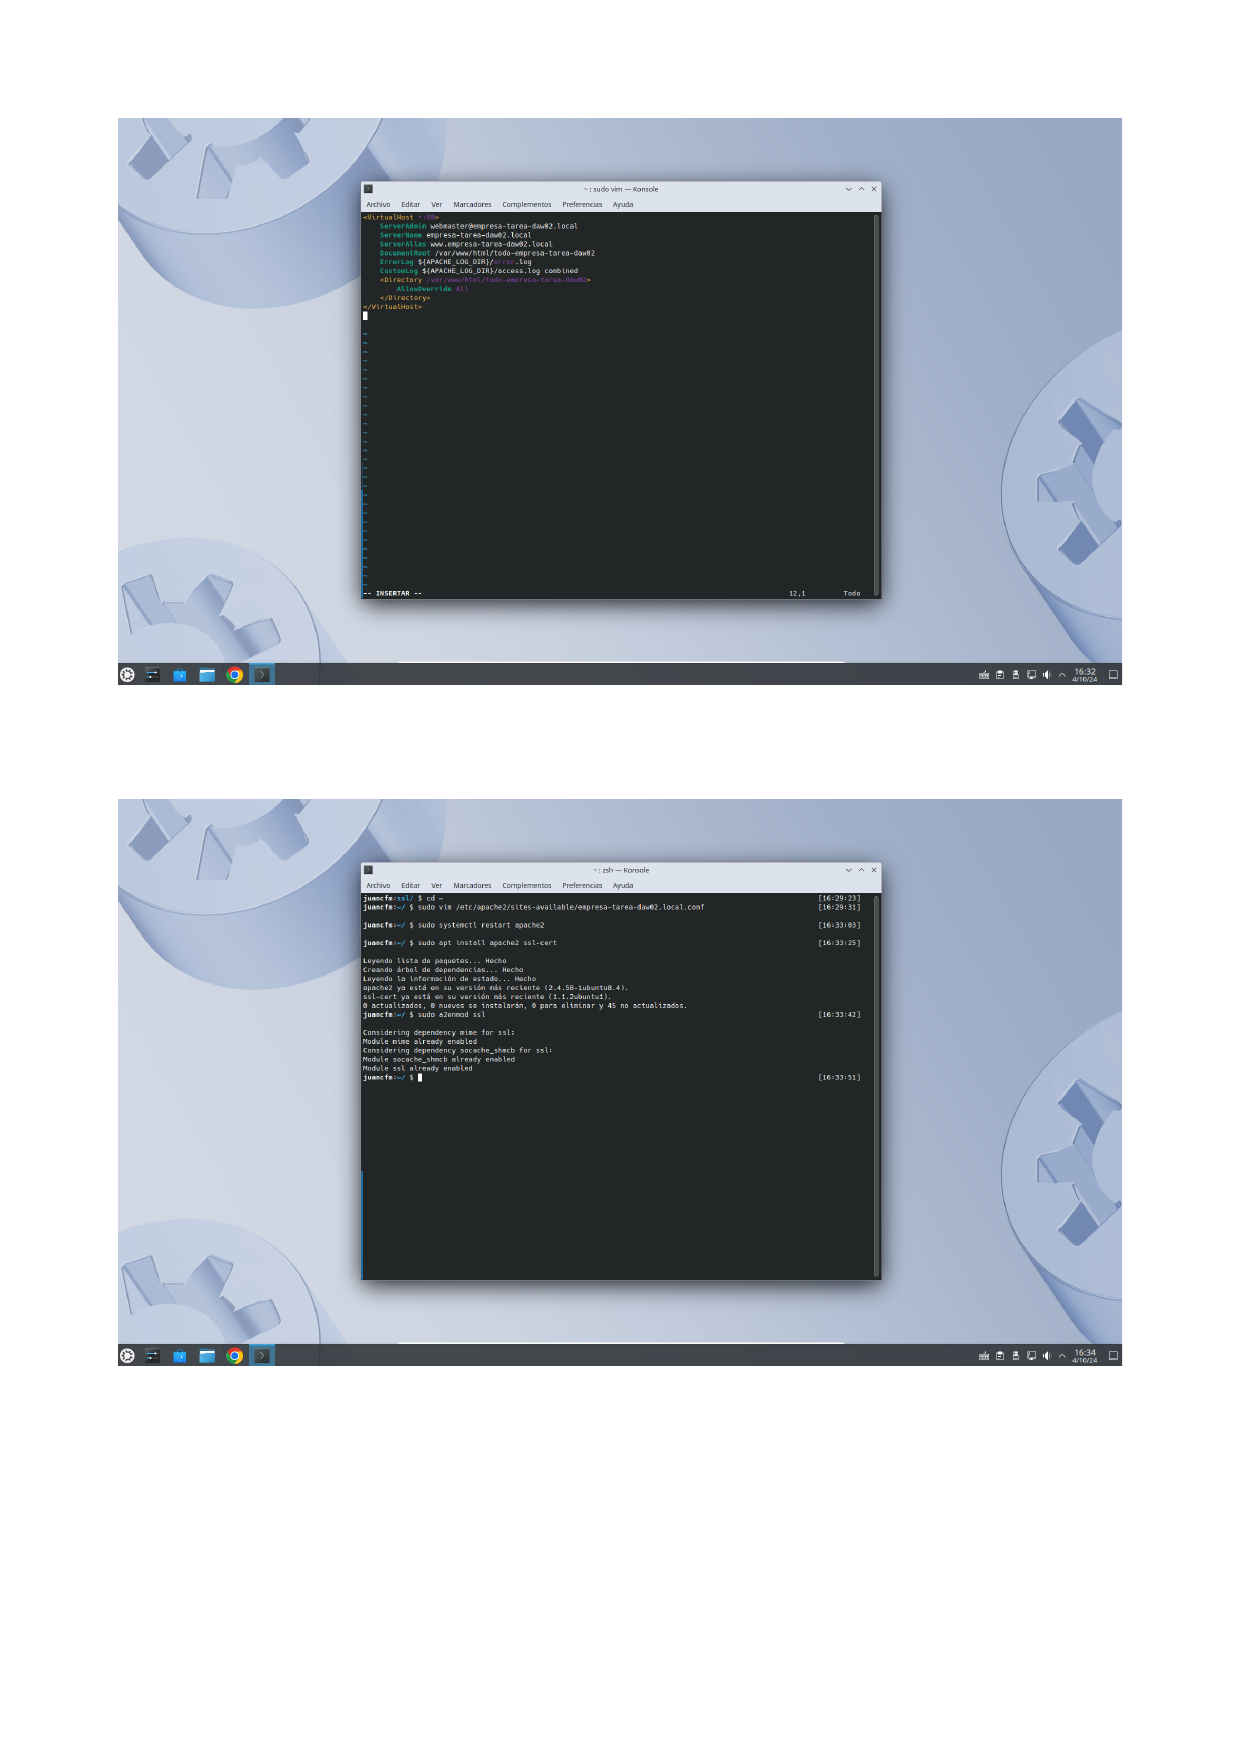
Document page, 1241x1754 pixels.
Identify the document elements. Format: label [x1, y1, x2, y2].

picture [118, 799, 1123, 1366]
picture [118, 118, 1123, 685]
